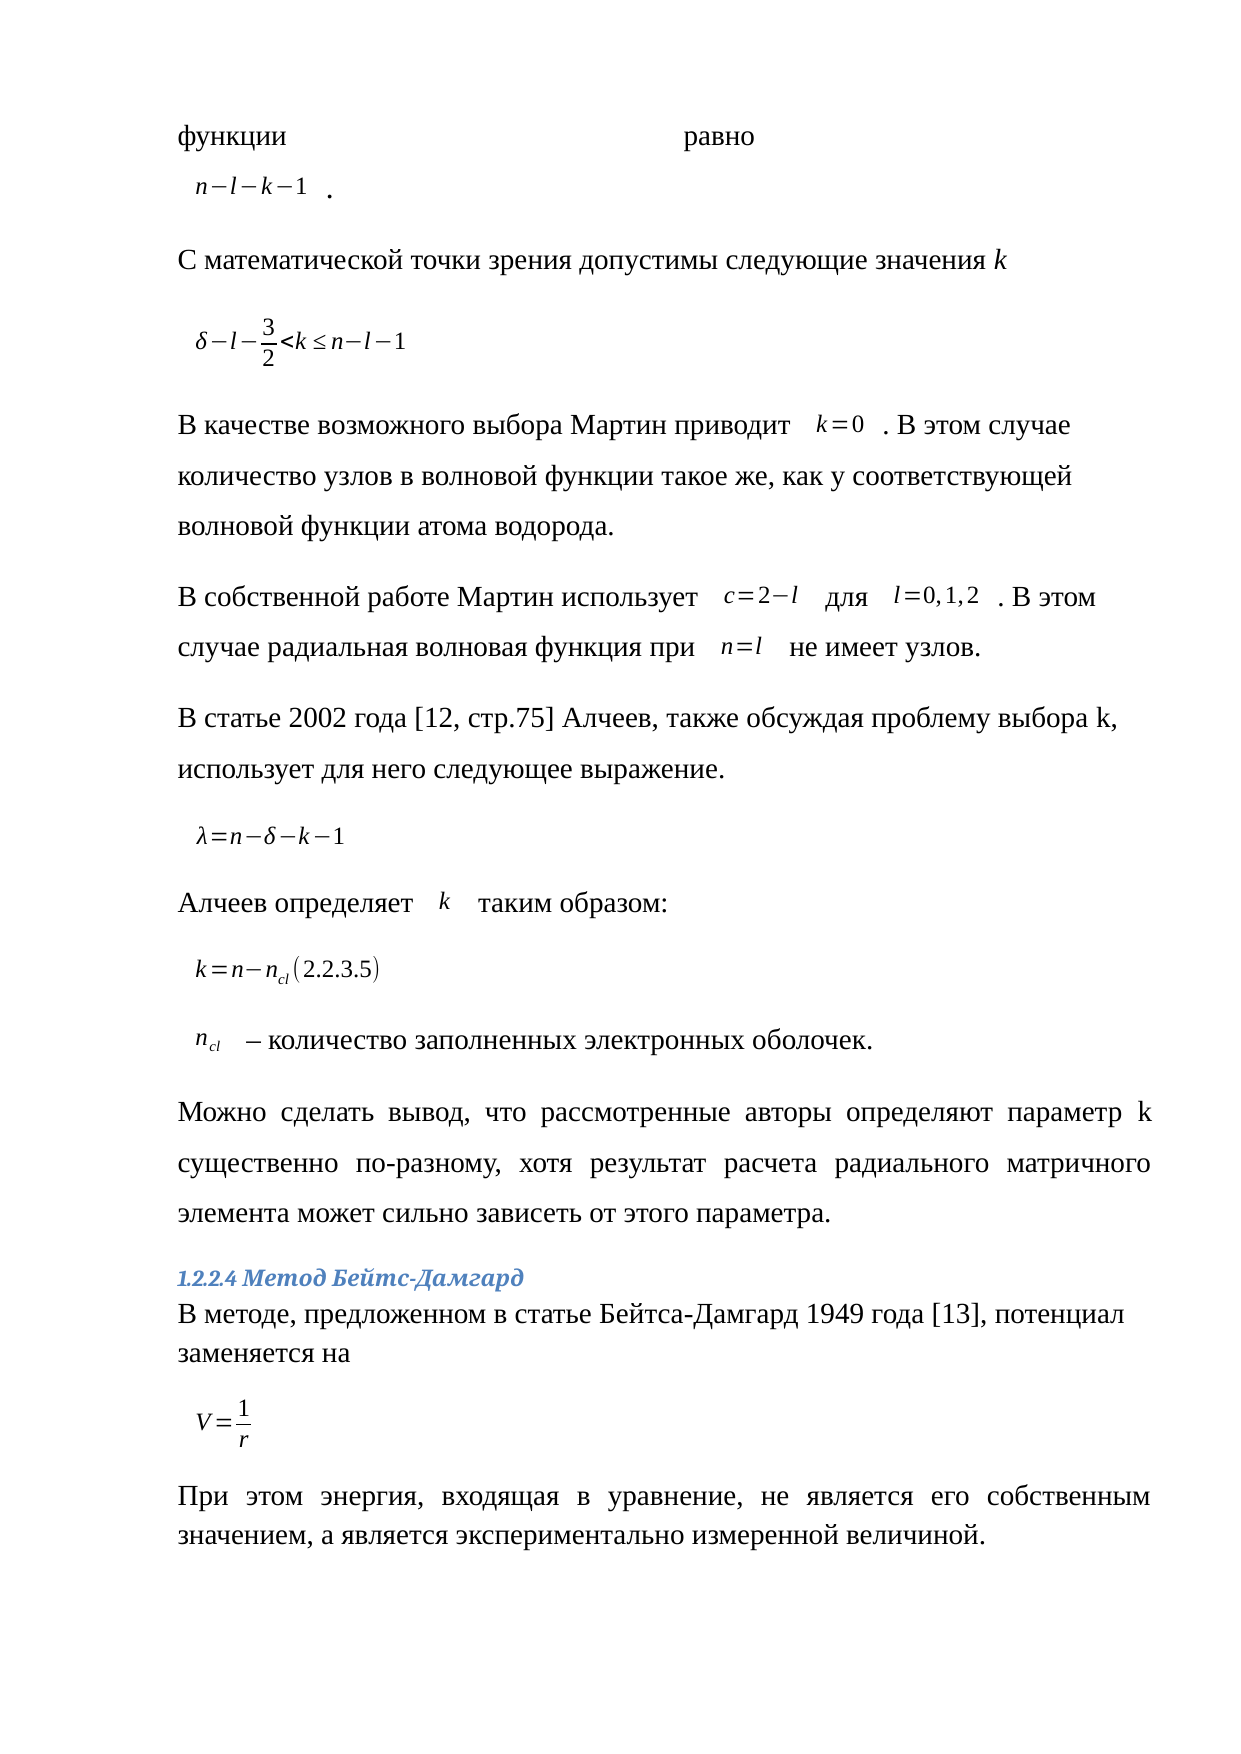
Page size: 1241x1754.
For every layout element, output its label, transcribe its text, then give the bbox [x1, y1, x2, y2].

text Можно сделать вывод, что рассмотренные авторы определяют параметр k существенно по-разному, хотя результат расчета радиального матричного элемента может сильно зависеть от этого параметра. [177, 1094, 1152, 1229]
text При этом энергия, входящая в уравнение, не является его собственным значением, а является экспериментально измеренной величиной. [177, 1478, 1152, 1550]
text В качестве возможного выбора Мартин приводит . В этом случае количество узлов в волновой функции такое же, как у соответствующей волновой функции атома водорода. [177, 407, 1152, 542]
text функции равно . [177, 118, 1152, 204]
text В методе, предложенном в статье Бейтса-Дамгард 1949 года [13], потенциал заменяется на [177, 1296, 1152, 1368]
text В статье 2002 года [12, стр.75] Алчеев, также обсуждая проблему выбора k, использует для него следующее выражение. [177, 701, 1152, 784]
text С математической точки зрения допустимы следующие значения k [177, 242, 1152, 276]
subtitle 1.2.2.4 Метод Бейтс-Дамгард [177, 1266, 1152, 1293]
text Алчеев определяет таким образом: [177, 885, 1152, 918]
text – количество заполненных электронных оболочек. [177, 1022, 1152, 1057]
text В собственной работе Мартин использует для . В этом случае радиальная волновая функция при не имеет узлов. [177, 579, 1152, 663]
